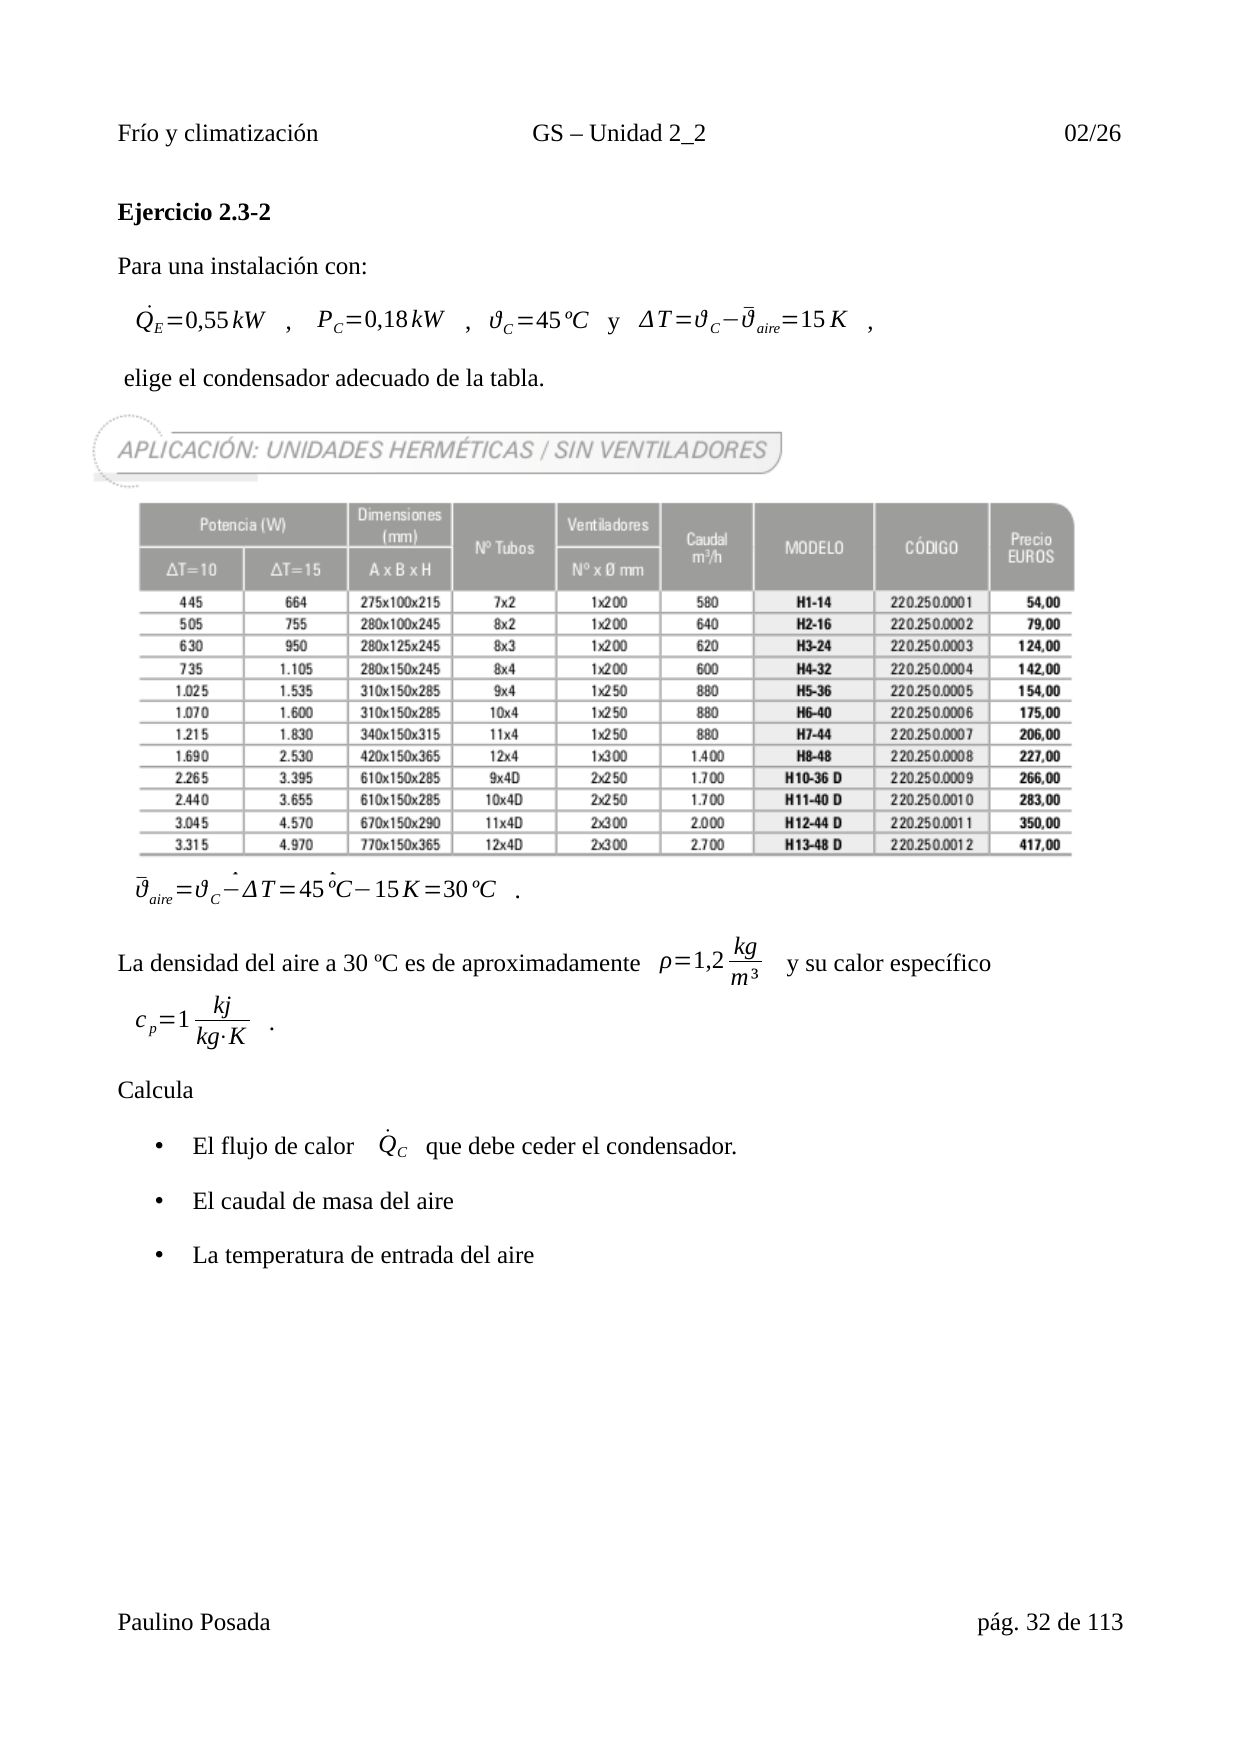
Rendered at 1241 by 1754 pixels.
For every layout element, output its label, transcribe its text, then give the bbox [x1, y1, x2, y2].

text Fuente tarifa Beijer pág. 510 [1095, 739, 1123, 768]
list El flujo de calor que debe ceder el condensador. [155, 1129, 1123, 1161]
picture [90, 407, 1095, 872]
text La densidad del aire a 30 ºC es de aproximadamente y su calor específico . [117, 932, 1123, 1050]
text elige el condensador adecuado de la tabla. [117, 363, 1123, 391]
list La temperatura de entrada del aire [155, 1240, 1123, 1268]
text Para una instalación con: [117, 251, 1123, 280]
text Ejercicio 2.3-2 [117, 197, 1123, 226]
text Se deduce que la temperatura media del aire en el condensador será de. [117, 846, 1123, 907]
text , ,y, [117, 305, 1123, 338]
list El caudal de masa del aire [155, 1186, 1123, 1215]
text Calcula [117, 1075, 1123, 1104]
